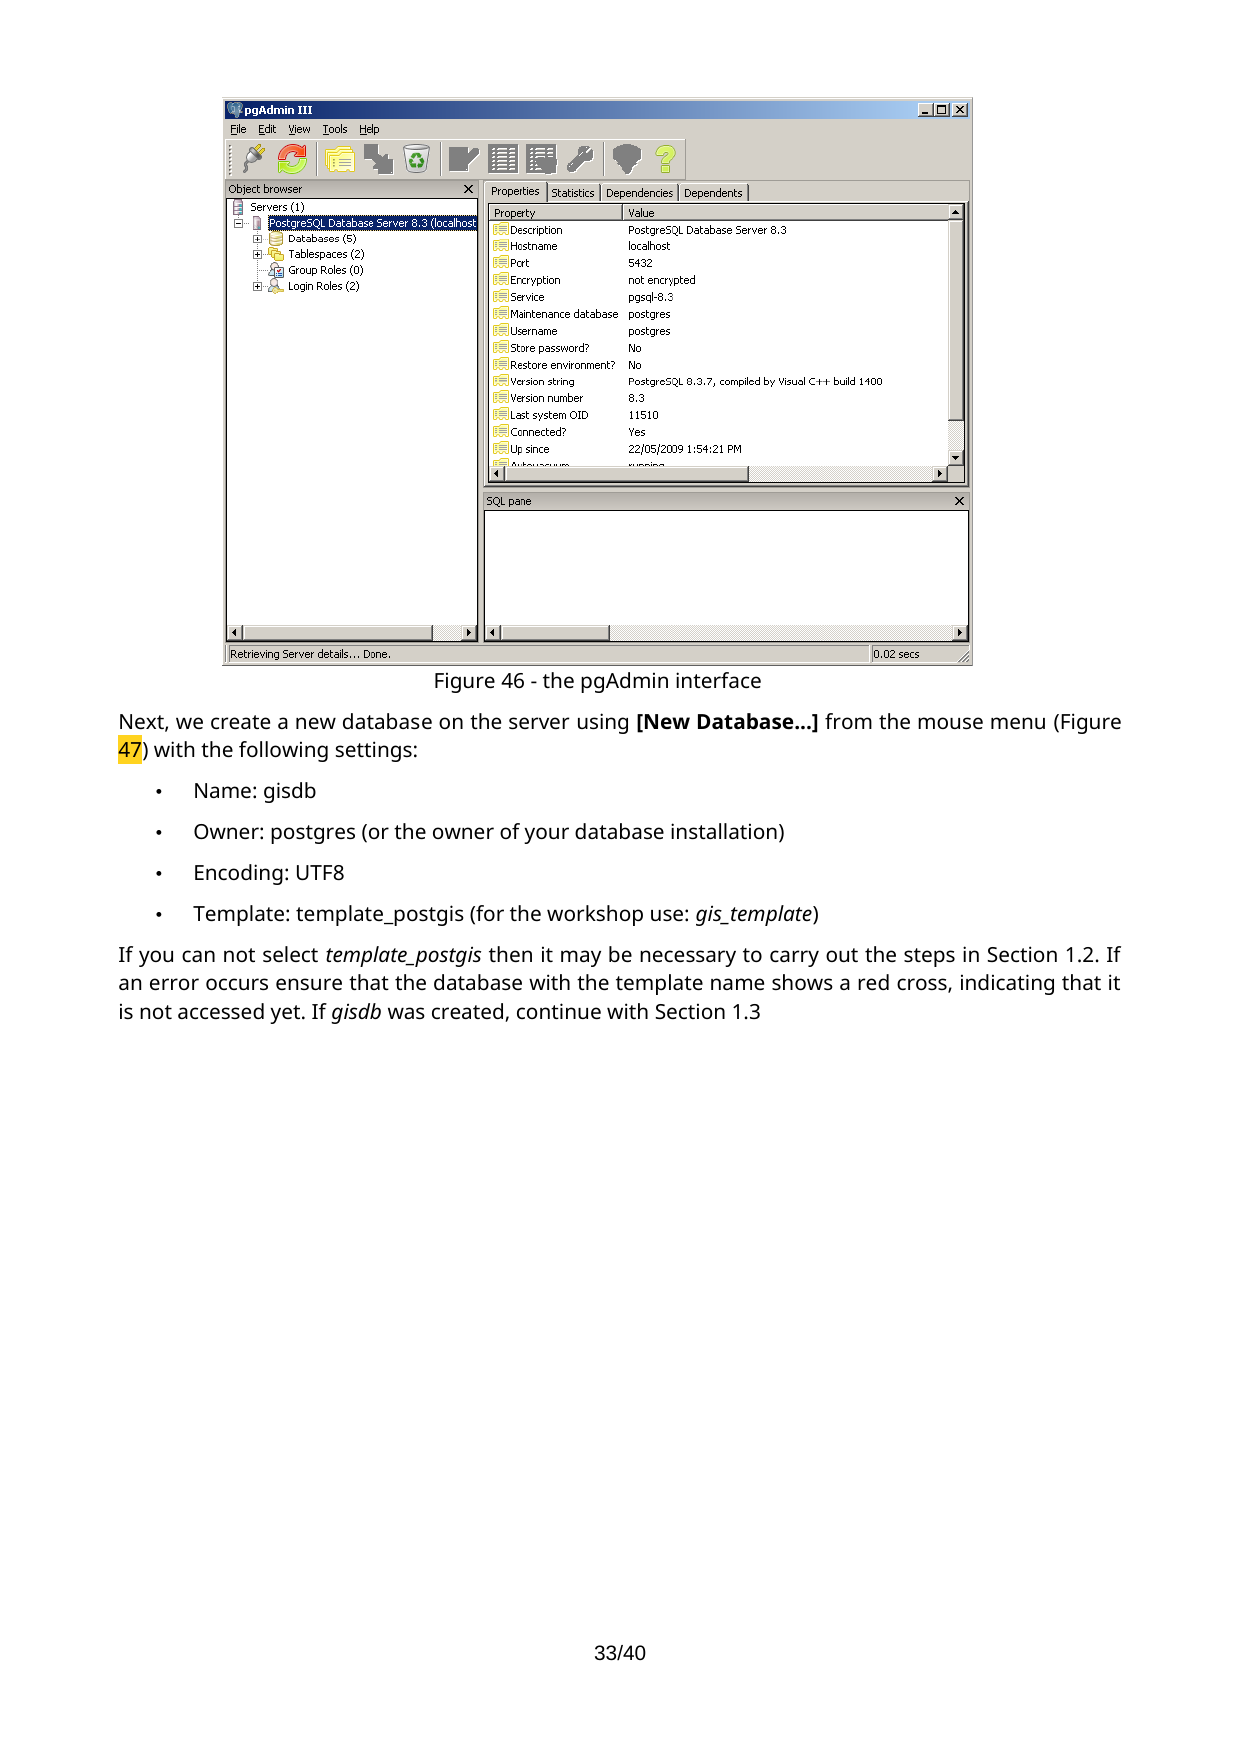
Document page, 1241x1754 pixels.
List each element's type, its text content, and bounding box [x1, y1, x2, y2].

picture [222, 97, 973, 666]
text If you can not select template_postgis then it may be necessary to carry out the steps in Section 1.2. If an error occurs ensure that the database with the template name shows a red cross, indicating that it is not accessed yet. If gisdb was created, continue with Section 1.3 [118, 940, 1122, 1025]
text Figure 46 - the pgAdmin interface [146, 110, 1049, 694]
list Owner: postgres (or the owner of your database installation) [156, 817, 1122, 846]
list Template: template_postgis (for the workshop use: gis_template) [156, 899, 1122, 927]
text Next, we create a new database on the server using [New Database...] from the mouse menu (Figure 47) with the following settings: [118, 88, 1122, 764]
list Name: gisdb [156, 776, 1122, 804]
list Encoding: UTF8 [156, 858, 1122, 886]
